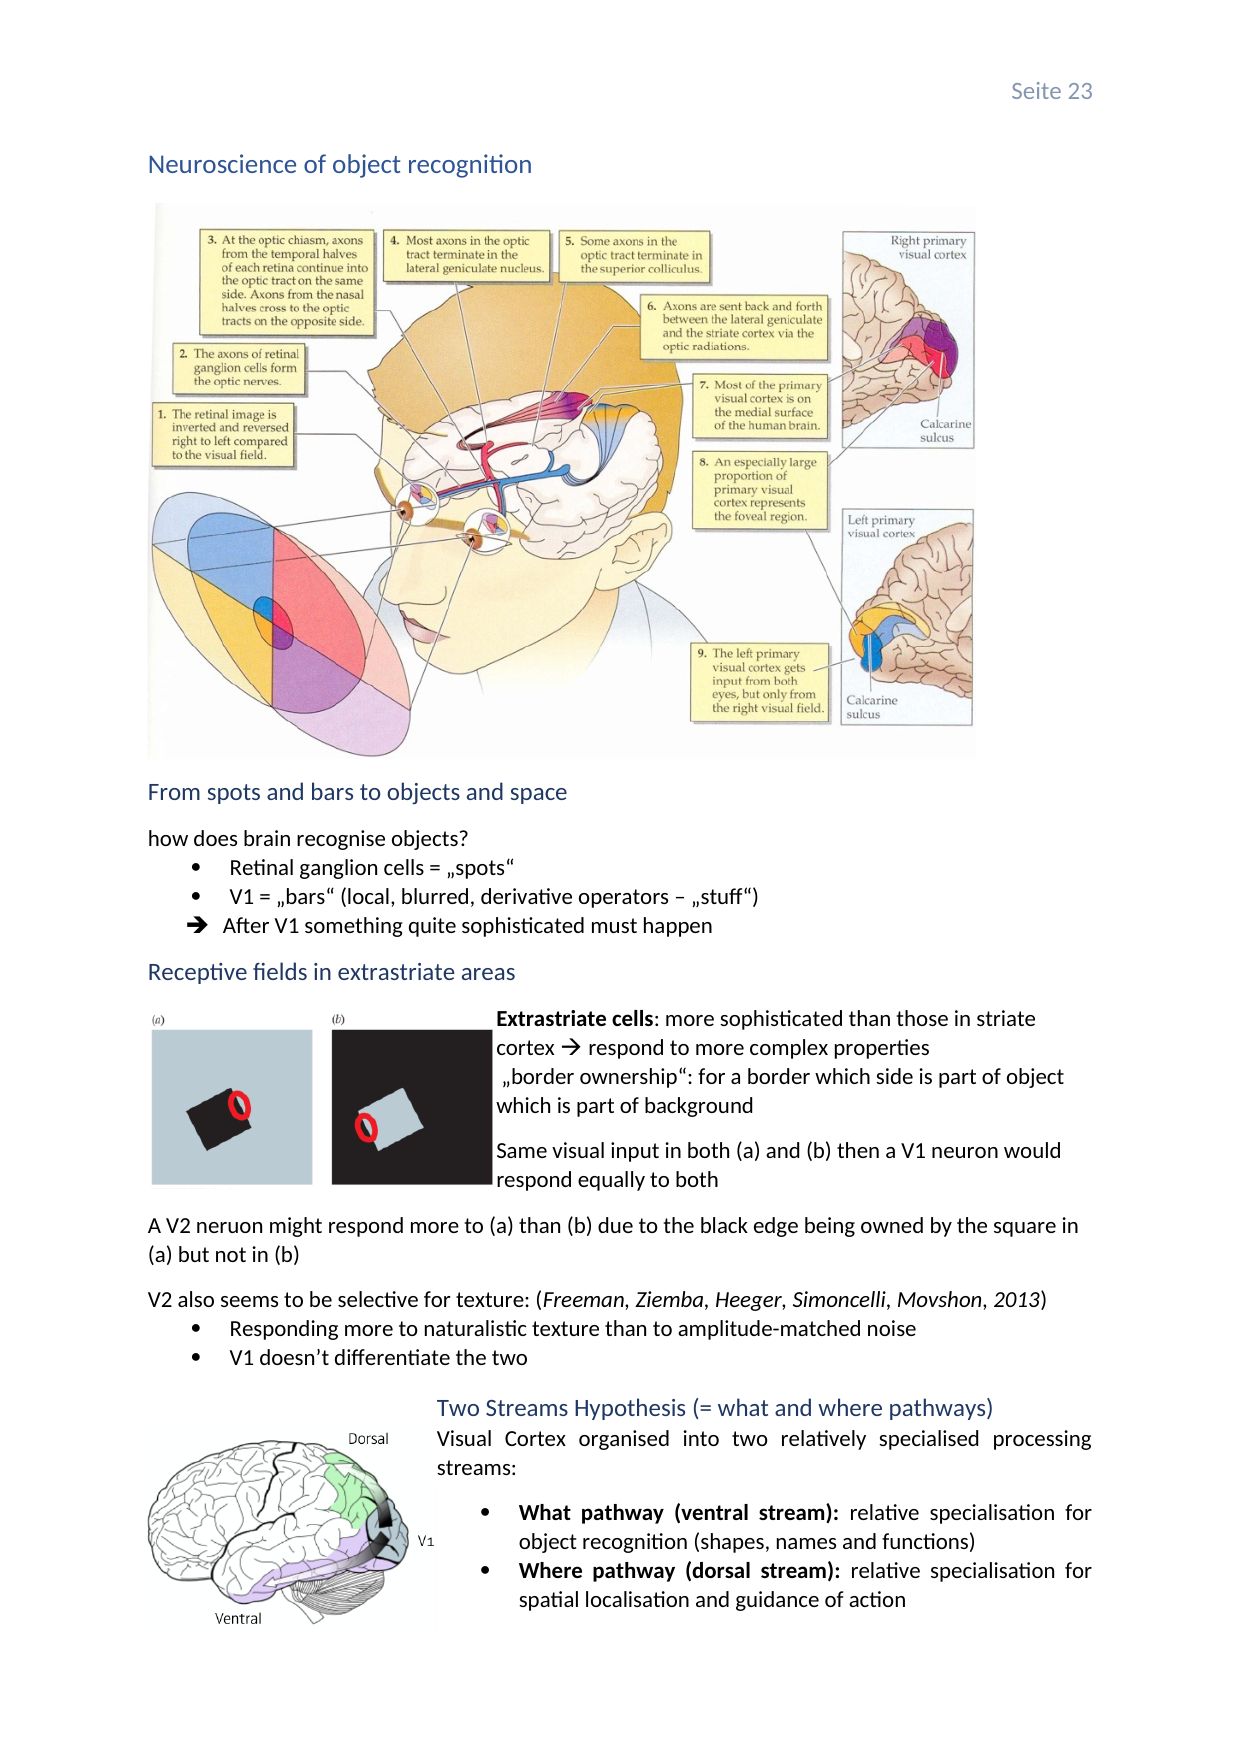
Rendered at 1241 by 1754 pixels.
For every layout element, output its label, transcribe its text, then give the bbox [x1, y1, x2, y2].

text V2 also seems to be selective for texture: (Freeman, Ziemba, Heeger, Simoncelli, Movshon, 2013) [148, 1285, 1093, 1313]
text how does brain recognise objects? [148, 824, 1093, 852]
subtitle Neuroscience of object recognition [148, 148, 1093, 181]
text Visual Cortex organised into two relatively specialised processing streams: [437, 1424, 1093, 1481]
subtitle Two Streams Hypothesis (= what and where pathways) [148, 1393, 1093, 1423]
text Extrastriate cells: more sophisticated than those in striate cortex  respond to more complex properties [148, 1004, 1093, 1061]
list V1 doesn’t differentiate the two [192, 1343, 1093, 1371]
list After V1 something quite sophisticated must happen [185, 911, 1093, 939]
subtitle Receptive fields in extrastriate areas [148, 956, 1093, 987]
text „border ownership“: for a border which side is part of object which is part of background [497, 1062, 1093, 1119]
list Where pathway (dorsal stream): relative specialisation for spatial localisation and guidance of action [437, 1556, 1093, 1613]
text Same visual input in both (a) and (b) then a V1 neuron would respond equally to both [148, 1136, 1093, 1193]
list V1 = „bars“ (local, blurred, derivative operators – „stuff“) [192, 882, 1093, 910]
list What pathway (ventral stream): relative specialisation for object recognition (shapes, names and functions) [437, 1498, 1093, 1555]
list Responding more to naturalistic texture than to amplitude-matched noise [192, 1314, 1093, 1342]
text A V2 neruon might respond more to (a) than (b) due to the black edge being owned by the square in (a) but not in (b) [148, 1211, 1093, 1268]
subtitle From spots and bars to objects and space [148, 776, 1093, 807]
list Retinal ganglion cells = „spots“ [192, 853, 1093, 881]
